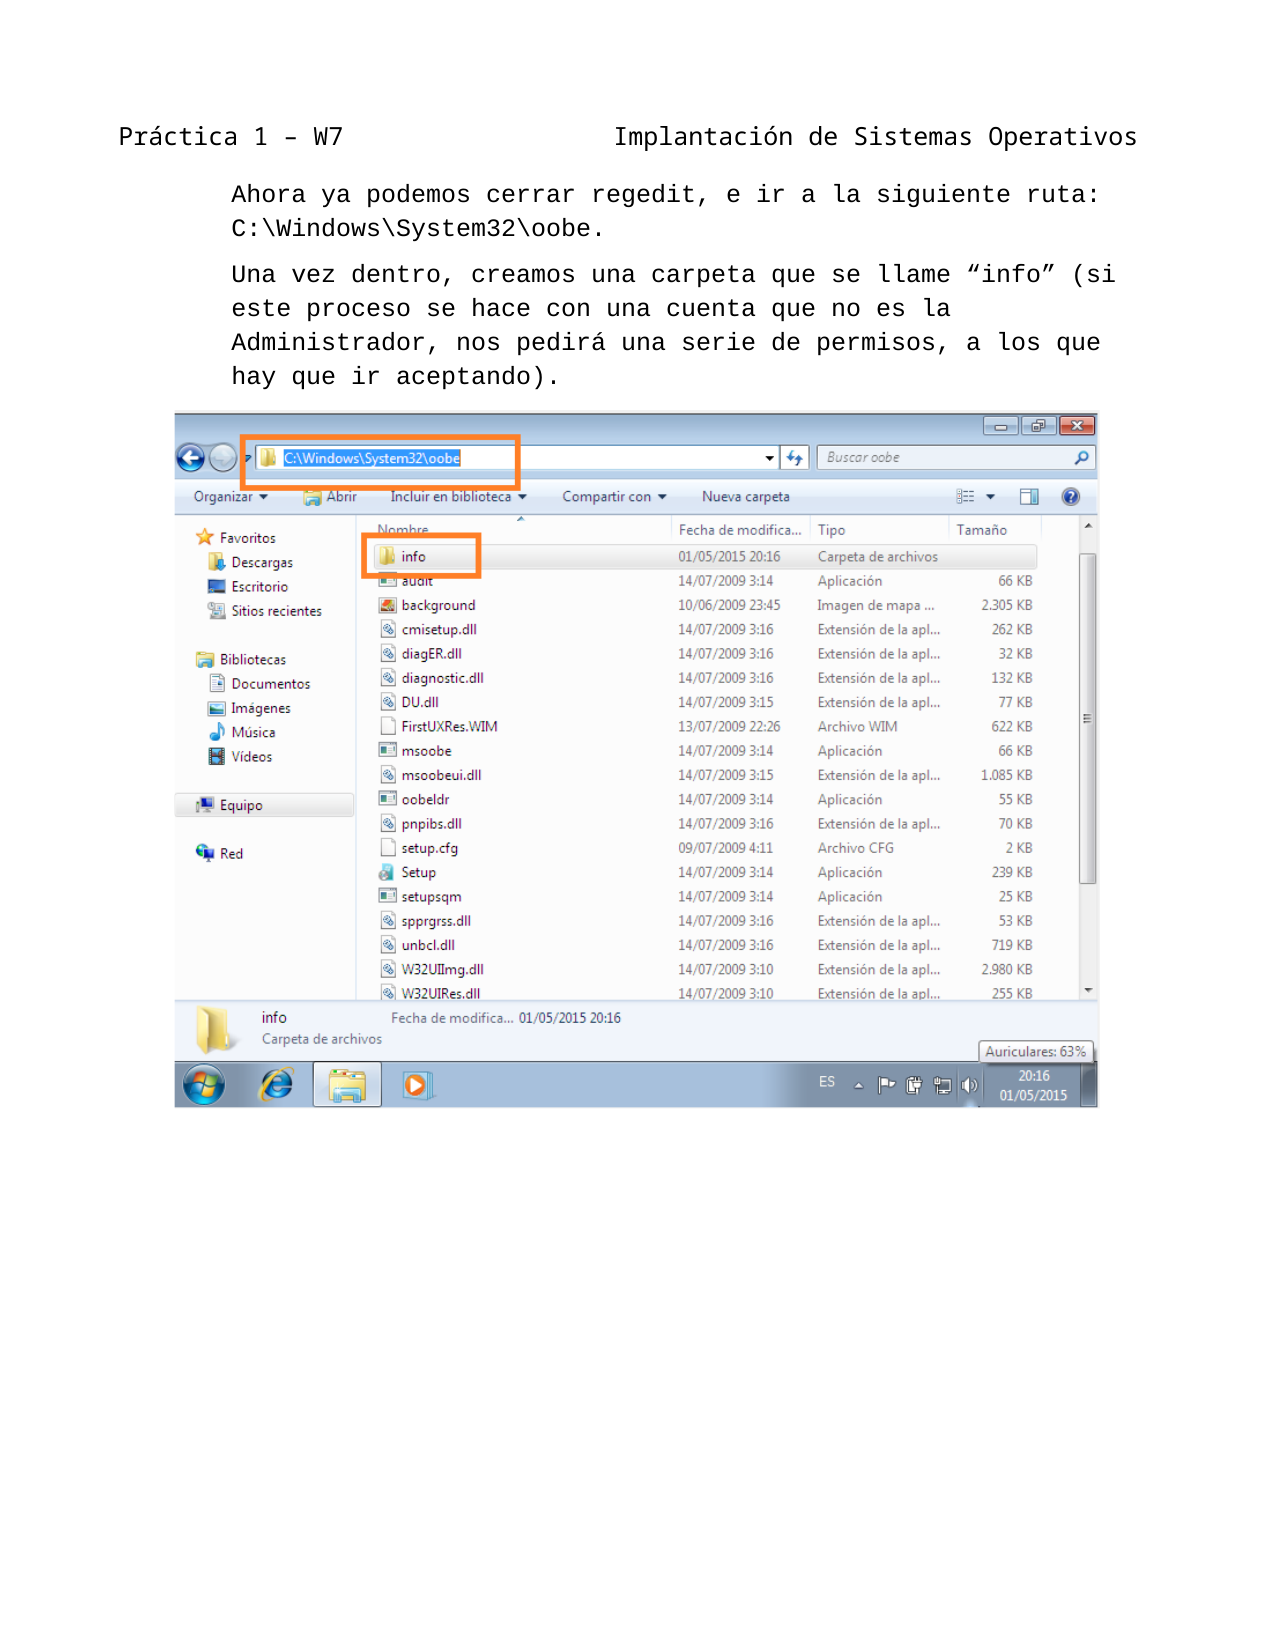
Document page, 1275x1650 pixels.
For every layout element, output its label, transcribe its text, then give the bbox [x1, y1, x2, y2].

text Ahora ya podemos cerrar regedit, e ir a la siguiente ruta: C:\Windows\System32\oobe. [231, 182, 1157, 244]
picture [174, 410, 1101, 1112]
text Una vez dentro, creamos una carpeta que se llame “info” (si este proceso se hace con una cuenta que no es la Administrador, nos pedirá una serie de permisos, a los que hay que ir aceptando). [231, 262, 1157, 392]
